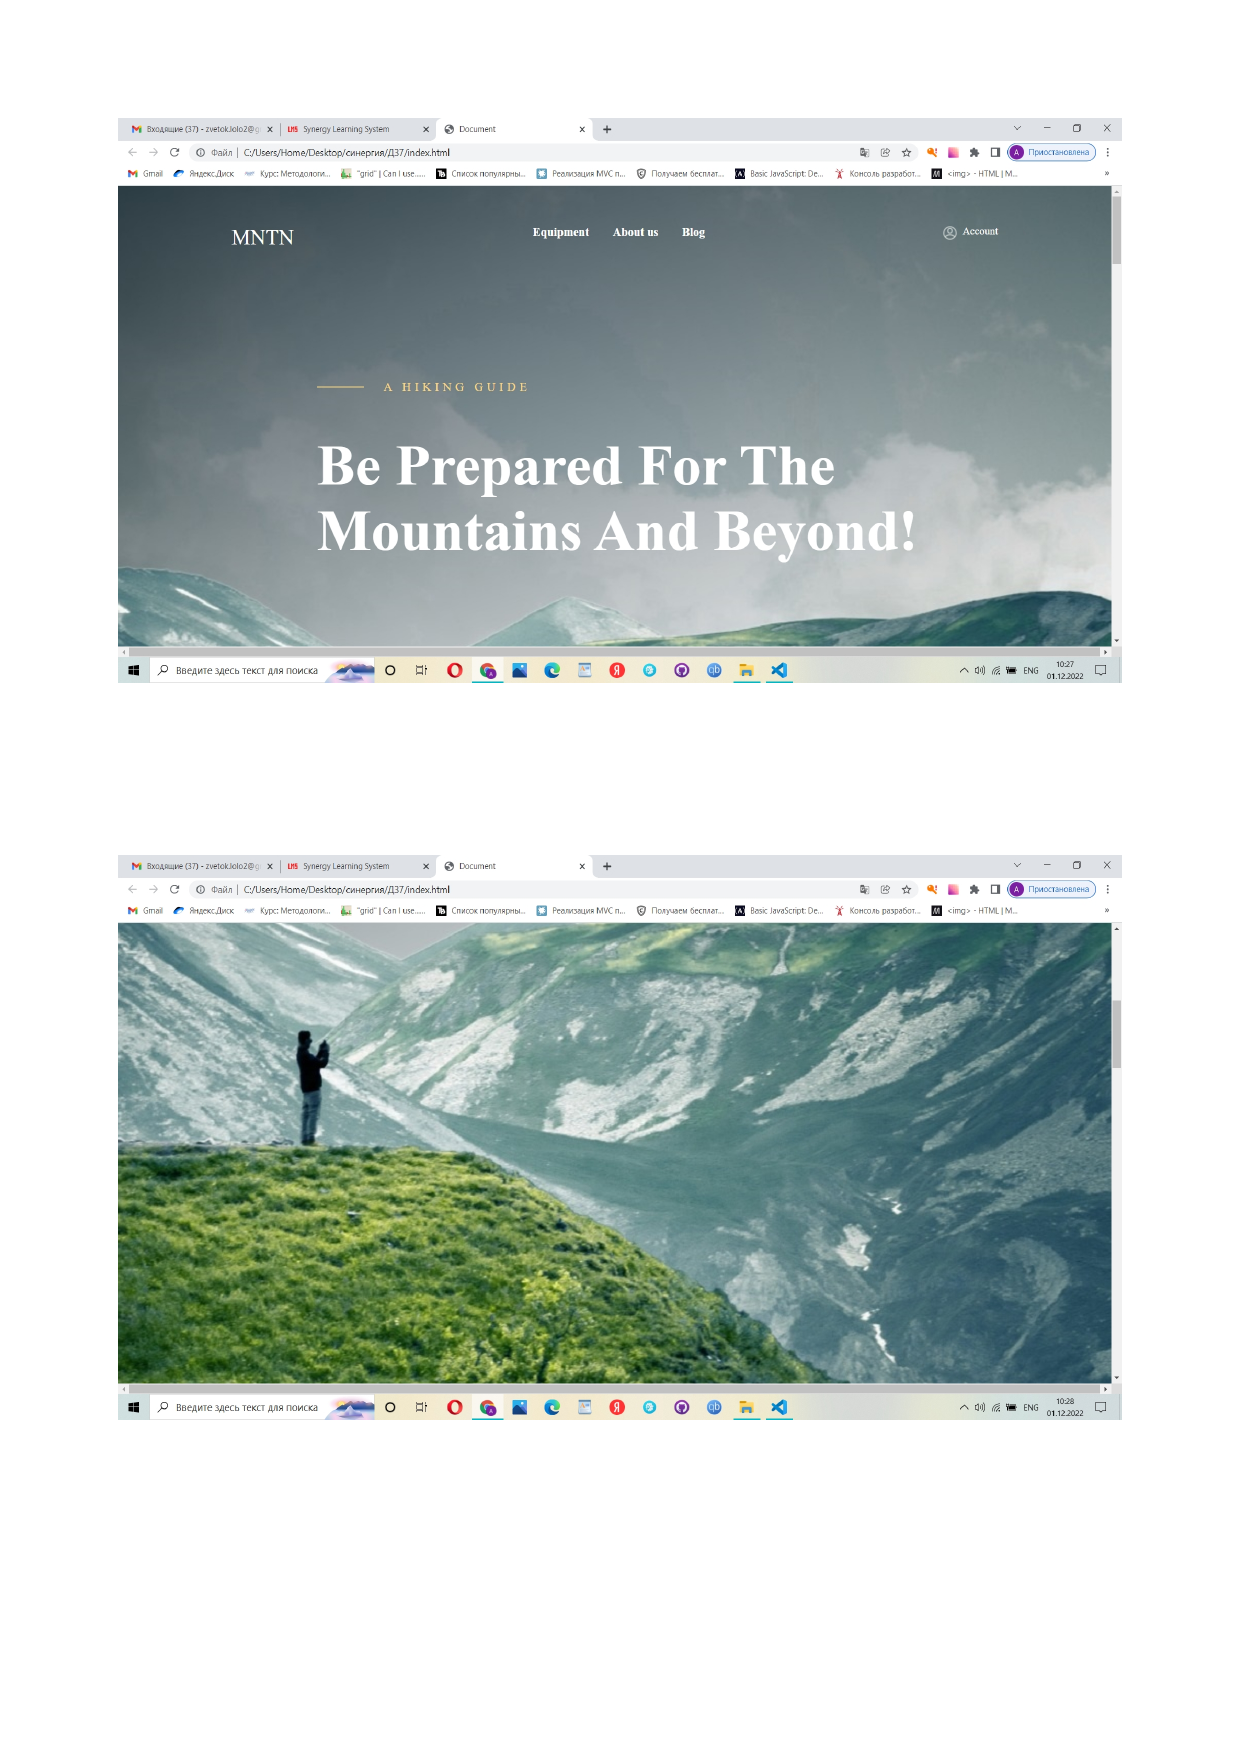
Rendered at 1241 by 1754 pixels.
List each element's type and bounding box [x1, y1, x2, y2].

picture [118, 118, 1122, 683]
picture [118, 855, 1122, 1420]
